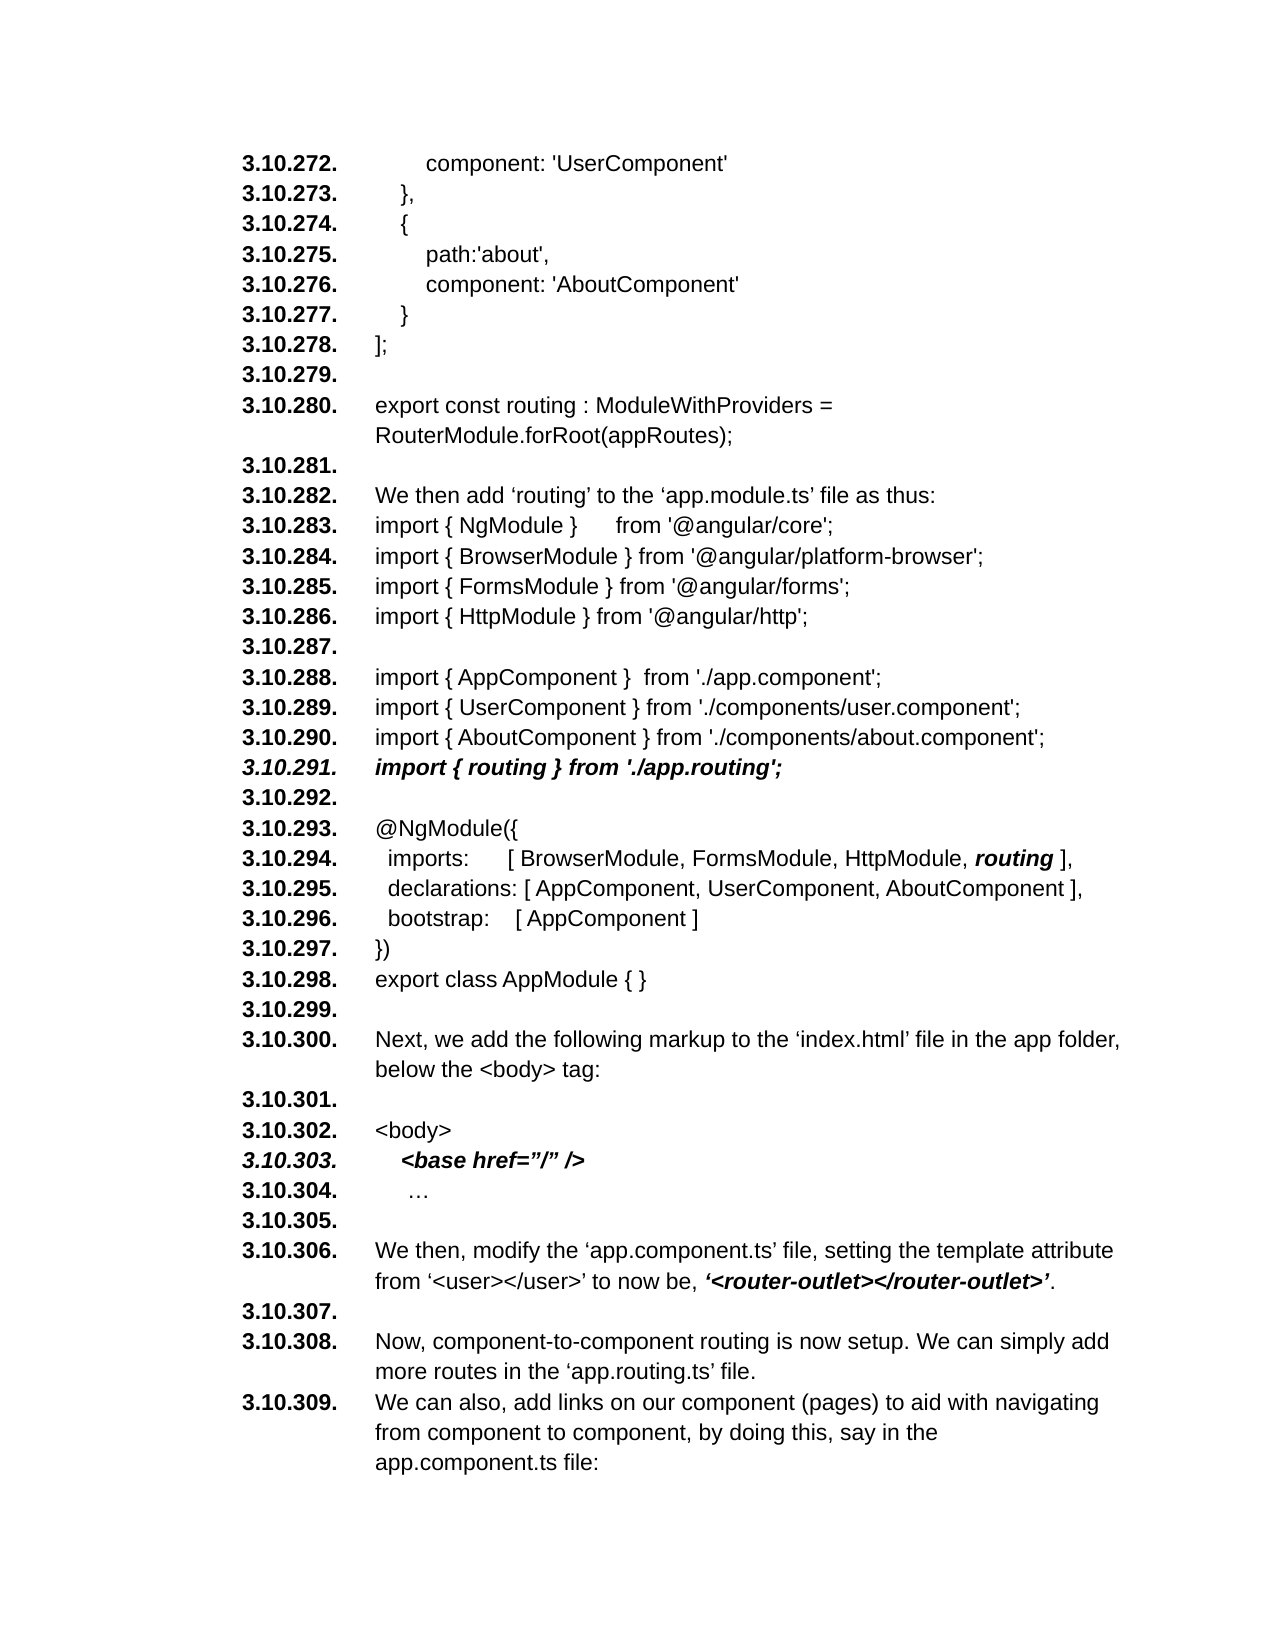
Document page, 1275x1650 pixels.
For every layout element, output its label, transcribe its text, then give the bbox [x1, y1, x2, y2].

list We then, modify the ‘app.component.ts’ file, setting the template attribute from ‘<user></user>’ to now be, ‘<router-outlet></router-outlet>’. [337, 1237, 1125, 1294]
list }) [337, 935, 1125, 962]
list Next, we add the following markup to the ‘index.html’ file in the app folder, below the <body> tag: [337, 1026, 1125, 1083]
list import { FormsModule } from '@angular/forms'; [337, 573, 1125, 599]
list bootstrap: [ AppComponent ] [337, 905, 1125, 932]
list component: 'UserComponent' [337, 150, 1125, 176]
list }, [337, 180, 1125, 207]
list component: 'AboutComponent' [337, 271, 1125, 297]
list declarations: [ AppComponent, UserComponent, AboutComponent ], [337, 875, 1125, 901]
list import { AppComponent } from './app.component'; [337, 663, 1125, 690]
list We can also, add links on our component (pages) to aid with navigating from component to component, by doing this, say in the app.component.ts file: [337, 1388, 1125, 1475]
list import { HttpModule } from '@angular/http'; [337, 603, 1125, 629]
list <base href=”/” /> [337, 1147, 1125, 1173]
list Now, component-to-component routing is now setup. We can simply add more routes in the ‘app.routing.ts’ file. [337, 1328, 1125, 1385]
list imports: [ BrowserModule, FormsModule, HttpModule, routing ], [337, 845, 1125, 871]
list } [337, 301, 1125, 327]
list We then add ‘routing’ to the ‘app.module.ts’ file as thus: [337, 482, 1125, 509]
list import { BrowserModule } from '@angular/platform-browser'; [337, 543, 1125, 569]
list @NgModule({ [337, 814, 1125, 841]
list export class AppModule { } [337, 966, 1125, 992]
list … [337, 1177, 1125, 1203]
list import { routing } from './app.routing'; [337, 754, 1125, 781]
list import { NgModule } from '@angular/core'; [337, 512, 1125, 539]
list import { UserComponent } from './components/user.component'; [337, 694, 1125, 720]
list { [337, 210, 1125, 237]
list export const routing : ModuleWithProviders = RouterModule.forRoot(appRoutes); [337, 392, 1125, 448]
list ]; [337, 331, 1125, 358]
list import { AboutComponent } from './components/about.component'; [337, 724, 1125, 750]
list <body> [337, 1117, 1125, 1143]
list path:'about', [337, 241, 1125, 267]
